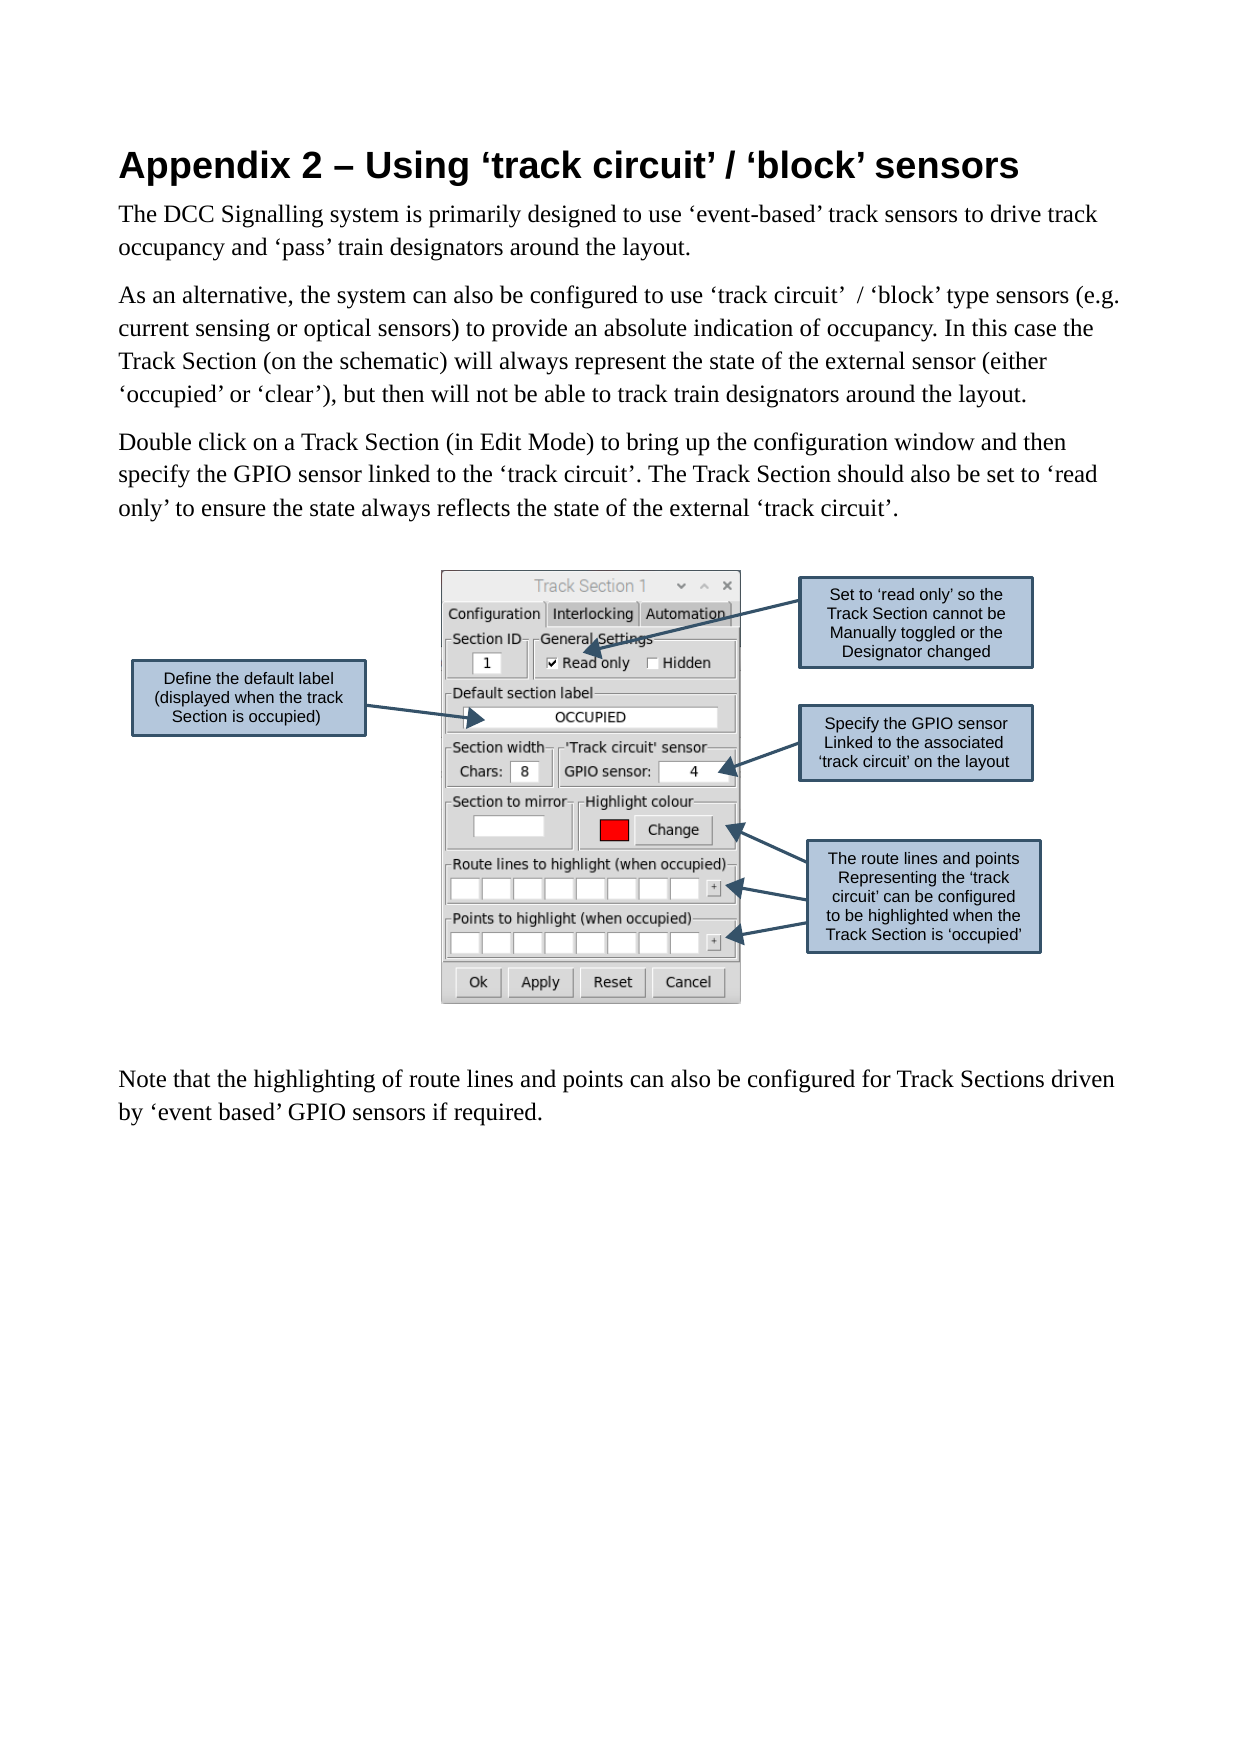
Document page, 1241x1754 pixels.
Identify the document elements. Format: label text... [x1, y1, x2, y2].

subtitle Appendix 2 – Using ‘track circuit’ / ‘block’ sensors [118, 143, 1122, 187]
picture [441, 570, 741, 1004]
text As an alternative, the system can also be configured to use ‘track circuit’ / ‘block’ type sensors (e.g. current sensing or optical sensors) to provide an absolute indication of occupancy. In this case the Track Section (on the schematic) will always represent the state of the external sensor (either ‘occupied’ or ‘clear’), but then will not be able to track train designators around the layout. [118, 280, 1122, 408]
text Double click on a Track Section (in Edit Mode) to bring up the configuration window and then specify the GPIO sensor linked to the ‘track circuit’. The Track Section should also be set to ‘read only’ to ensure the state always reflects the state of the external ‘track circuit’. [118, 427, 1122, 521]
text Note that the highlighting of route lines and points can also be configured for Track Sections driven by ‘event based’ GPIO sensors if required. [118, 1064, 1122, 1126]
text The DCC Signalling system is primarily designed to use ‘event-based’ track sensors to drive track occupancy and ‘pass’ train designators around the layout. [118, 199, 1122, 261]
